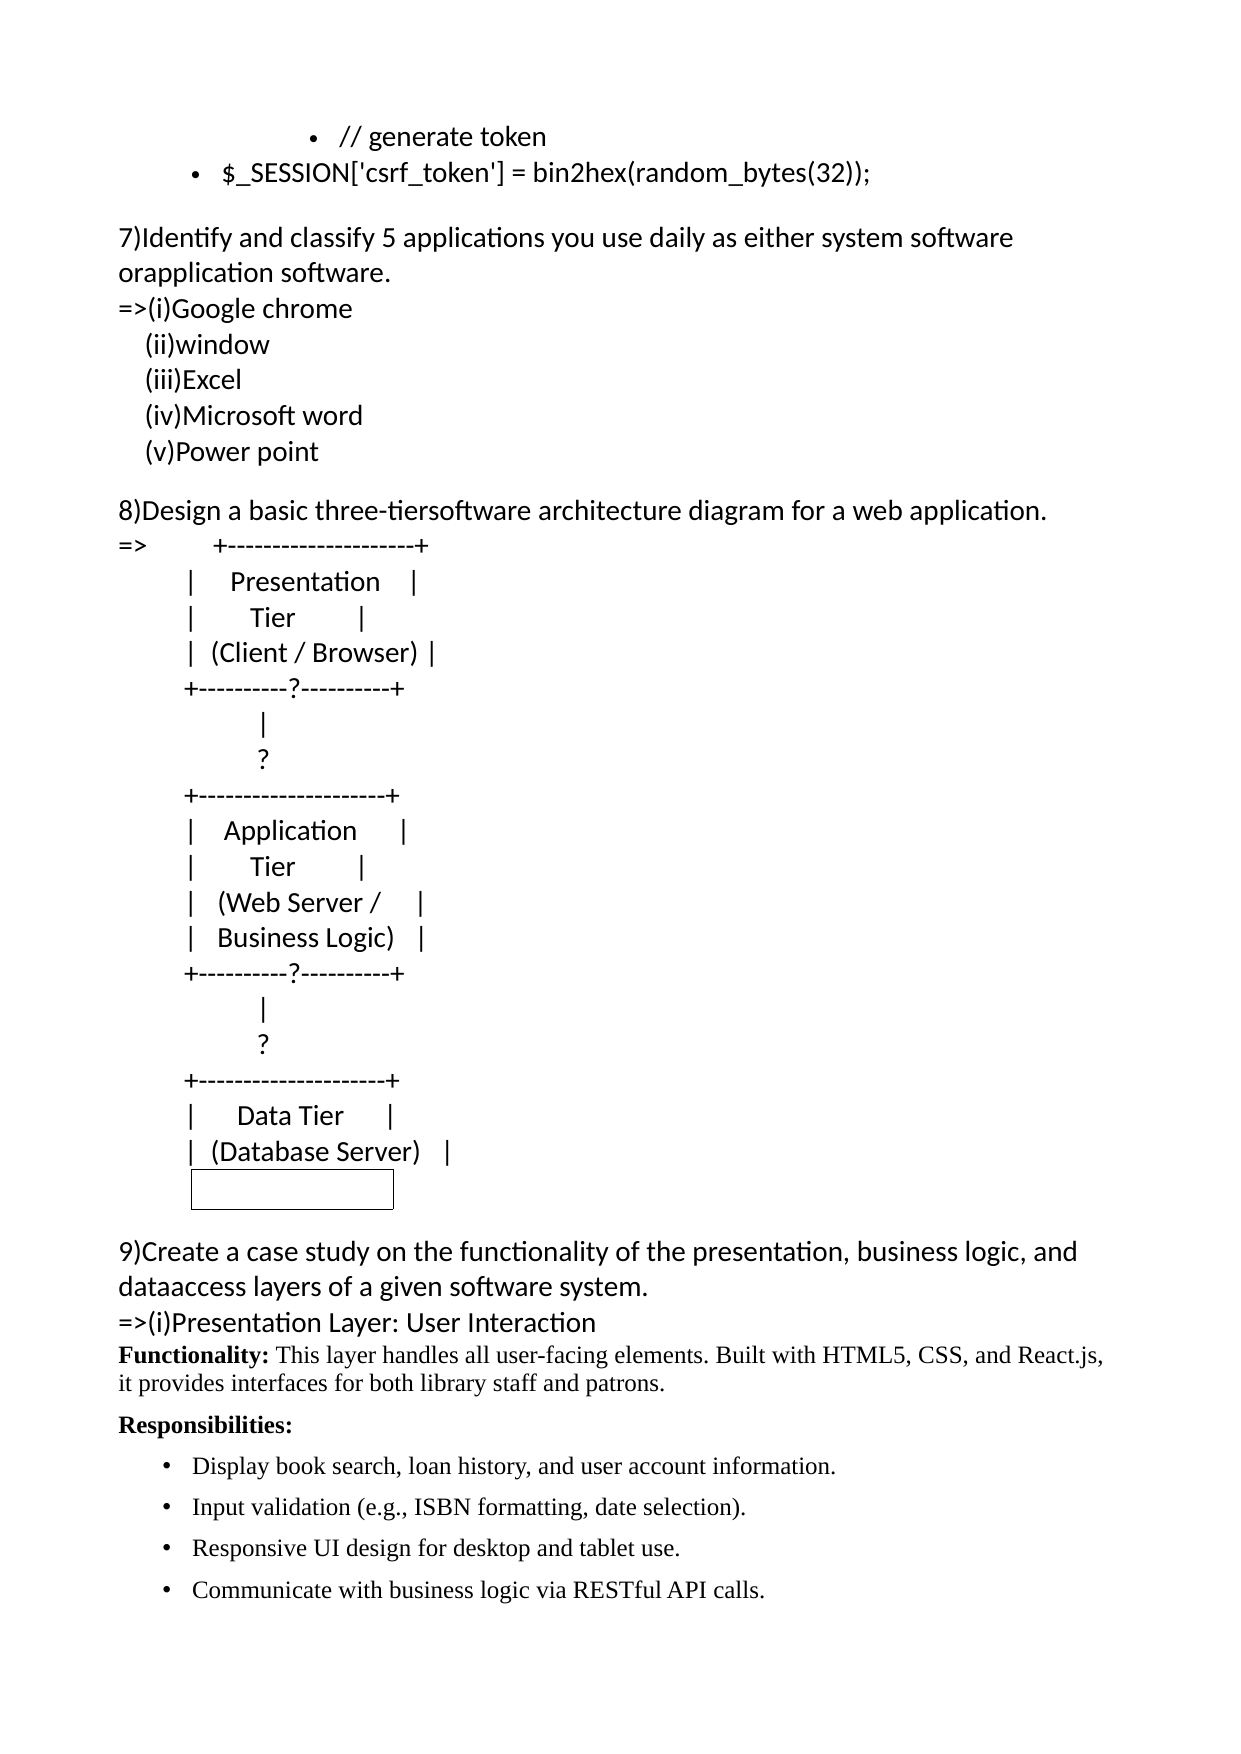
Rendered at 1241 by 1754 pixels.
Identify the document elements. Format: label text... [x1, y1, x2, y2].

text | Tier | [118, 599, 1122, 634]
text 8)Design a basic three-tiersoftware architecture diagram for a web application. [118, 492, 1122, 527]
text Responsibilities: [118, 1410, 1122, 1438]
list Responsive UI design for desktop and tablet use. [162, 1533, 1122, 1562]
text | Application | [118, 812, 1122, 848]
text | (Web Server / | [118, 884, 1122, 919]
text +---------------------+ [118, 1062, 1122, 1097]
list $_SESSION['csrf_token'] = bin2hex(random_bytes(32)); [192, 154, 1122, 189]
list // generate token [310, 118, 1122, 154]
text | (Client / Browser) | [118, 634, 1122, 670]
text =>(i)Google chrome [118, 290, 1122, 326]
text (ii)window [118, 326, 1122, 361]
text ? [118, 1026, 1122, 1062]
text | [118, 991, 1122, 1026]
text => +---------------------+ [118, 527, 1122, 563]
text +----------?----------+ [118, 955, 1122, 991]
text +----------?----------+ [118, 670, 1122, 706]
text | (Database Server) | [118, 1133, 1122, 1169]
table_header [192, 1170, 393, 1209]
text | Presentation | [118, 563, 1122, 599]
text (iv)Microsoft word [118, 397, 1122, 433]
text 7)Identify and classify 5 applications you use daily as either system software orapplication software. [118, 219, 1122, 290]
text Functionality: This layer handles all user-facing elements. Built with HTML5, CSS, and React.js, it provides interfaces for both library staff and patrons. [118, 1340, 1122, 1397]
text | Business Logic) | [118, 919, 1122, 955]
text | [118, 706, 1122, 741]
text 9)Create a case study on the functionality of the presentation, business logic, and dataaccess layers of a given software system. [118, 1233, 1122, 1304]
text ? [118, 741, 1122, 777]
text =>(i)Presentation Layer: User Interaction [118, 1304, 1122, 1340]
text | Data Tier | [118, 1097, 1122, 1133]
text +---------------------+ [118, 777, 1122, 812]
text | Tier | [118, 848, 1122, 884]
text (iii)Excel [118, 361, 1122, 397]
list Display book search, loan history, and user account information. [162, 1451, 1122, 1480]
text (v)Power point [118, 433, 1122, 468]
list Input validation (e.g., ISBN formatting, date selection). [162, 1492, 1122, 1521]
list Communicate with business logic via RESTful API calls. [162, 1575, 1122, 1603]
